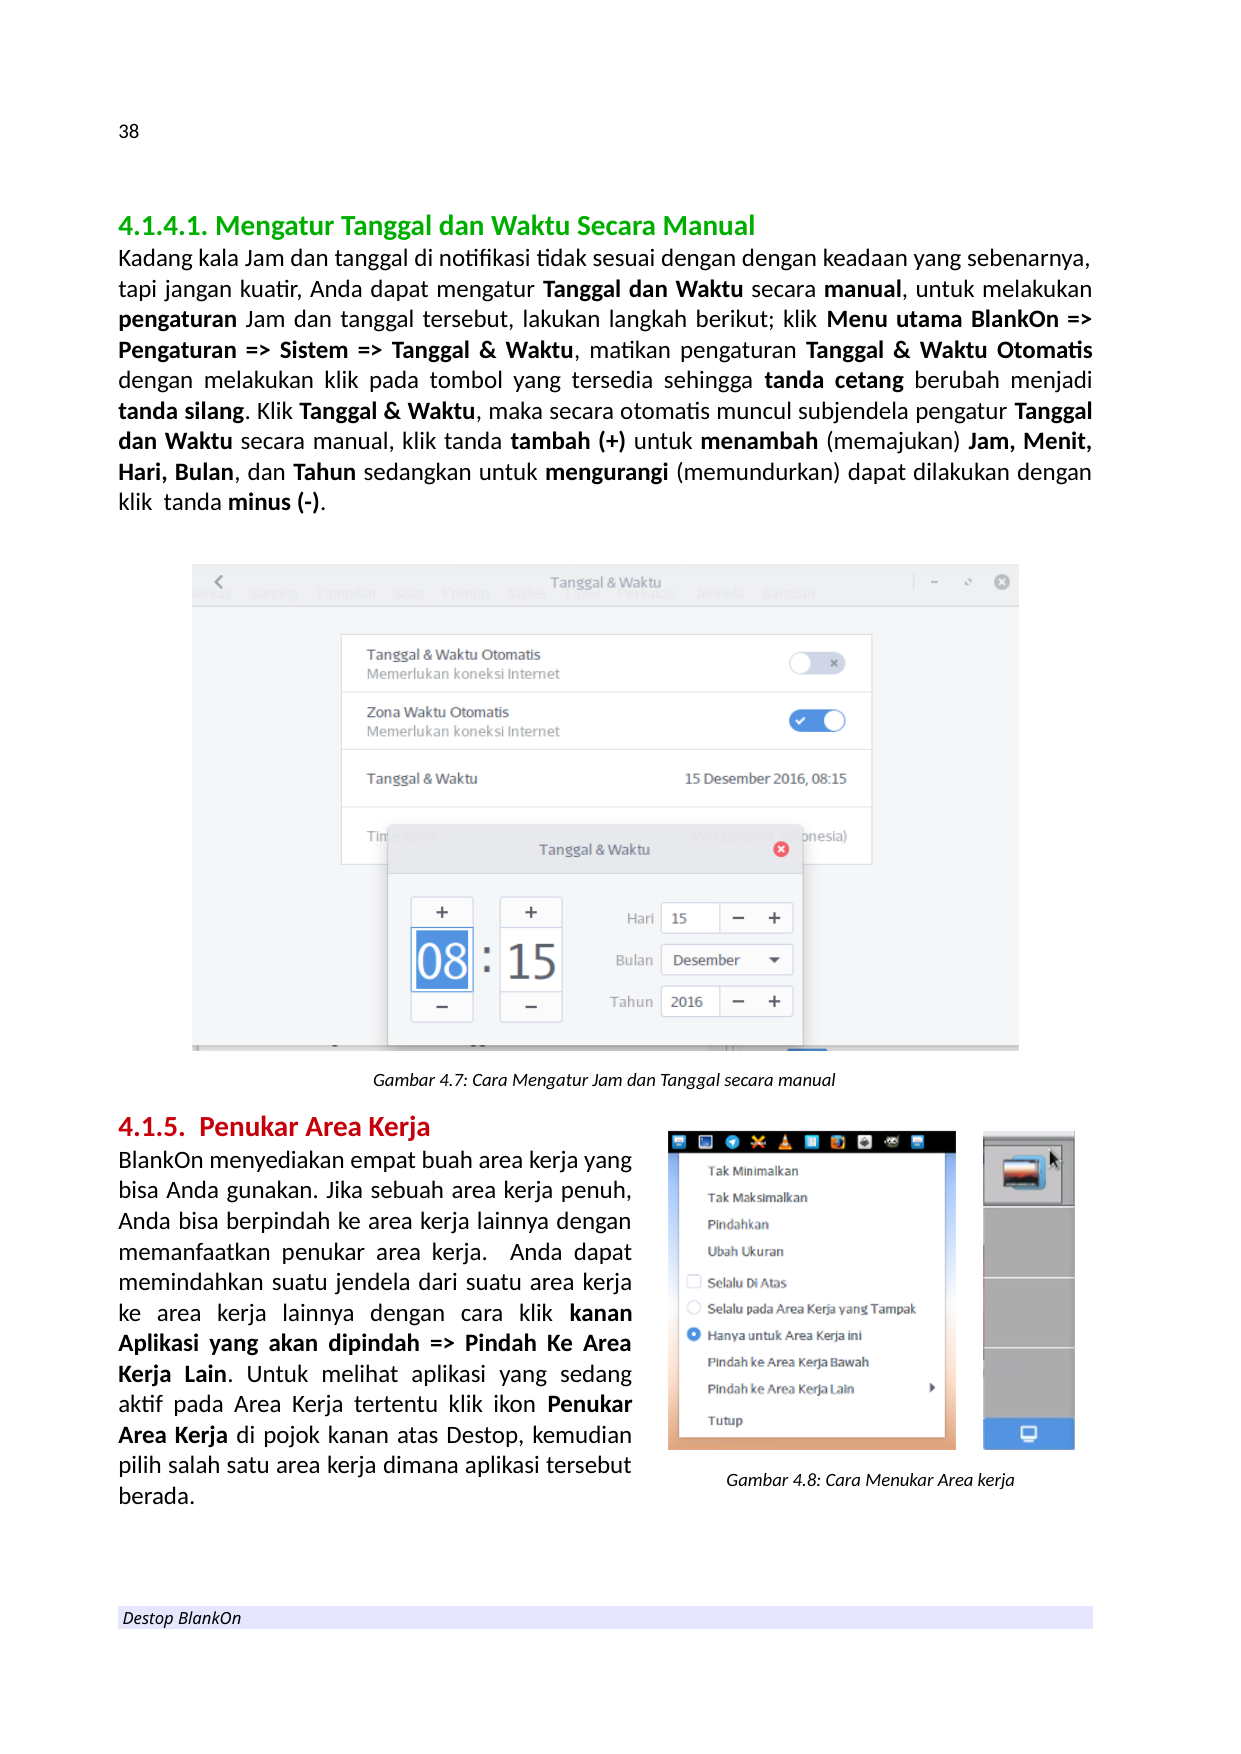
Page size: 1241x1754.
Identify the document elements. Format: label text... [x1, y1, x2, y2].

text Gambar 4.7: Cara Mengatur Jam dan Tanggal secara manual [192, 1051, 1019, 1091]
text BlankOn menyediakan empat buah area kerja yang bisa Anda gunakan. Jika sebuah area kerja penuh, Anda bisa berpindah ke area kerja lainnya dengan memanfaatkan penukar area kerja. Anda dapat memindahkan suatu jendela dari suatu area kerja ke area kerja lainnya dengan cara klik kanan Aplikasi yang akan dipindah => Pindah Ke Area Kerja Lain. Untuk melihat aplikasi yang sedang aktif pada Area Kerja tertentu klik ikon Penukar Area Kerja di pojok kanan atas Destop, kemudian pilih salah satu area kerja dimana aplikasi tersebut berada. [118, 1144, 1093, 1510]
subtitle Penukar Area Kerja [118, 552, 1093, 1144]
text Gambar 4.8: Cara Menukar Area kerja [650, 1131, 1093, 1491]
picture [192, 564, 1019, 1051]
picture [668, 1130, 1075, 1451]
text Kadang kala Jam dan tanggal di notifikasi tidak sesuai dengan dengan keadaan yang sebenarnya, tapi jangan kuatir, Anda dapat mengatur Tanggal dan Waktu secara manual, untuk melakukan pengaturan Jam dan tanggal tersebut, lakukan langkah berikut; klik Menu utama BlankOn => Pengaturan => Sistem => Tanggal & Waktu, matikan pengaturan Tanggal & Waktu Otomatis dengan melakukan klik pada tombol yang tersedia sehingga tanda cetang berubah menjadi tanda silang. Klik Tanggal & Waktu, maka secara otomatis muncul subjendela pengatur Tanggal dan Waktu secara manual, klik tanda tambah (+) untuk menambah (memajukan) Jam, Menit, Hari, Bulan, dan Tahun sedangkan untuk mengurangi (memundurkan) dapat dilakukan dengan klik tanda minus (-). [118, 242, 1093, 517]
subtitle Mengatur Tanggal dan Waktu Secara Manual [118, 207, 1093, 242]
